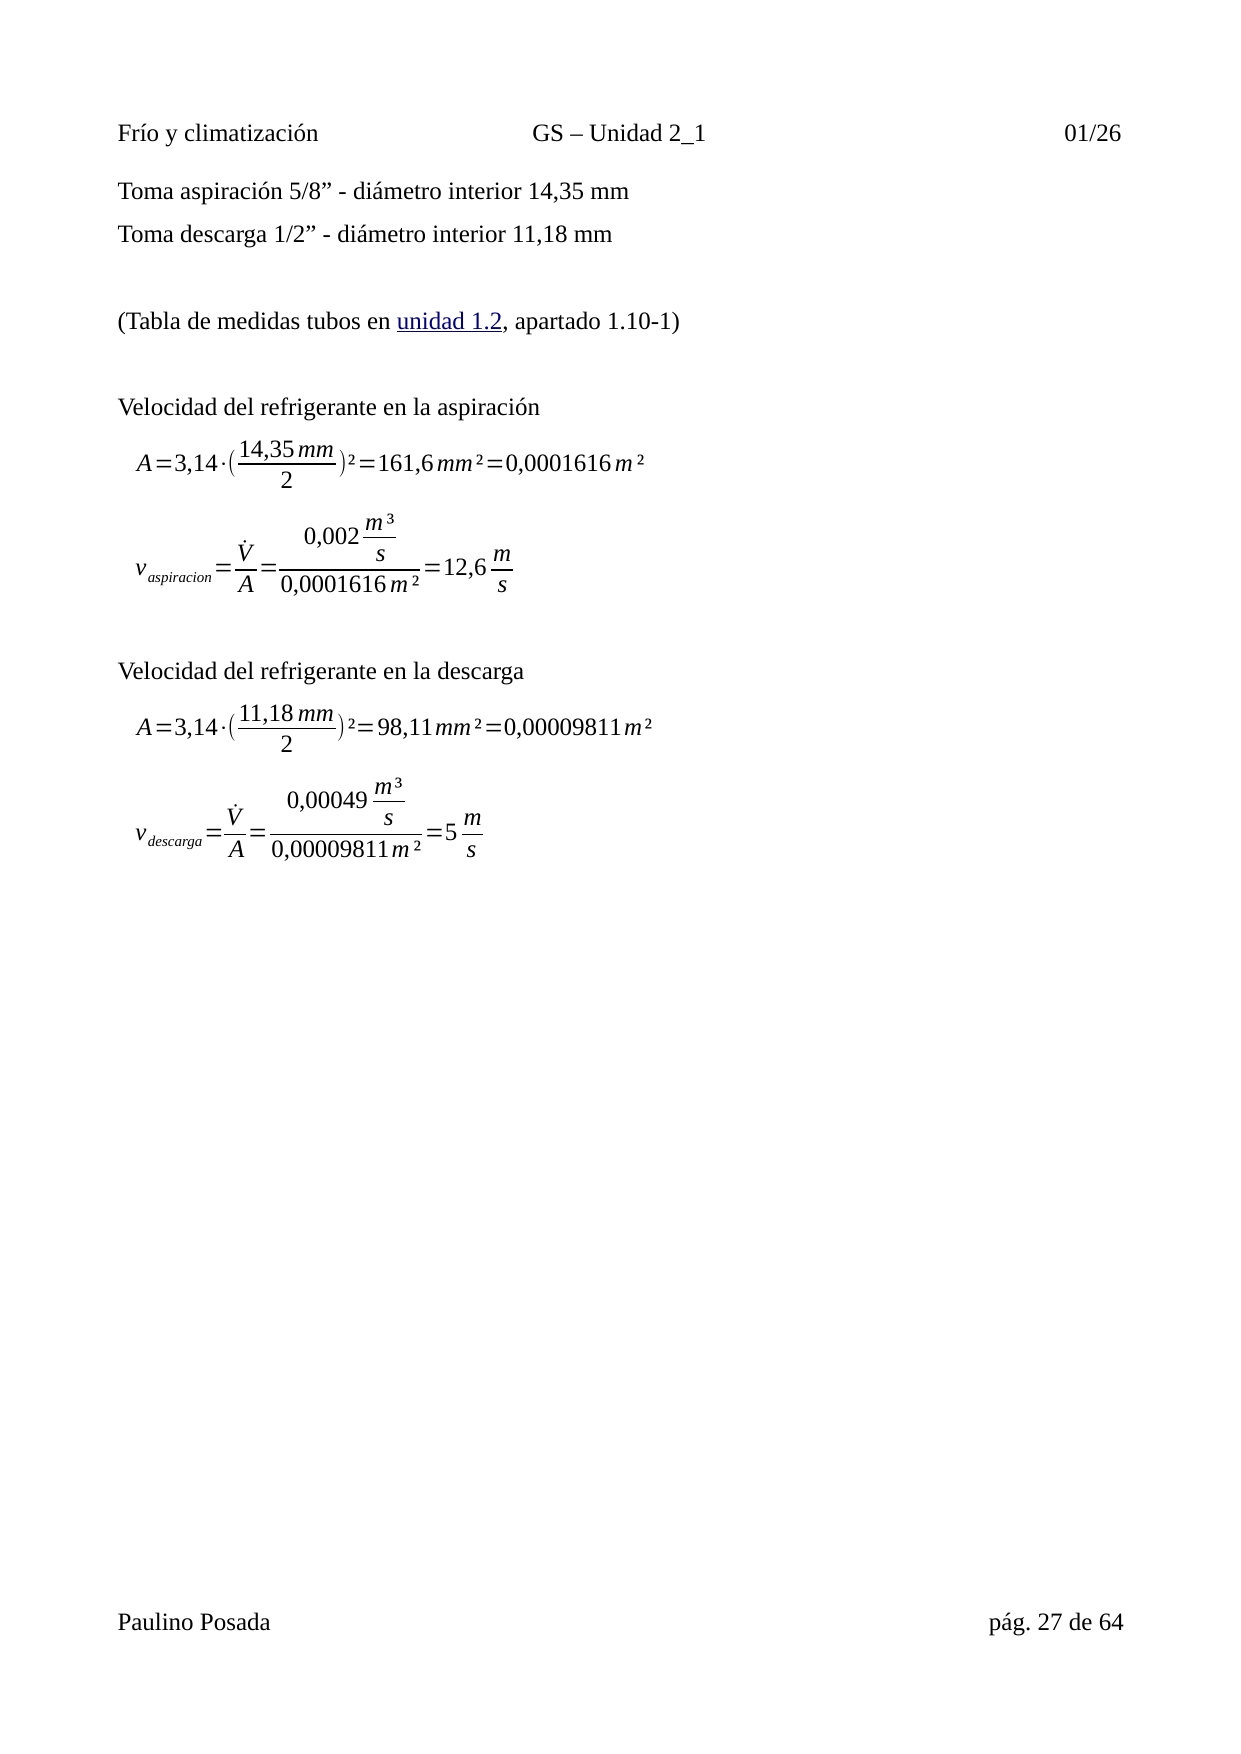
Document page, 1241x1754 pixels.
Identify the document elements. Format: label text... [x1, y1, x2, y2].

text Velocidad del refrigerante en la descarga [117, 656, 1123, 685]
text Velocidad del refrigerante en la aspiración [117, 392, 1123, 421]
text Toma aspiración 5/8” - diámetro interior 14,35 mm [117, 176, 1123, 205]
text (Tabla de medidas tubos en unidad 1.2, apartado 1.10-1) [117, 306, 1123, 334]
text Toma descarga 1/2” - diámetro interior 11,18 mm [117, 219, 1123, 248]
